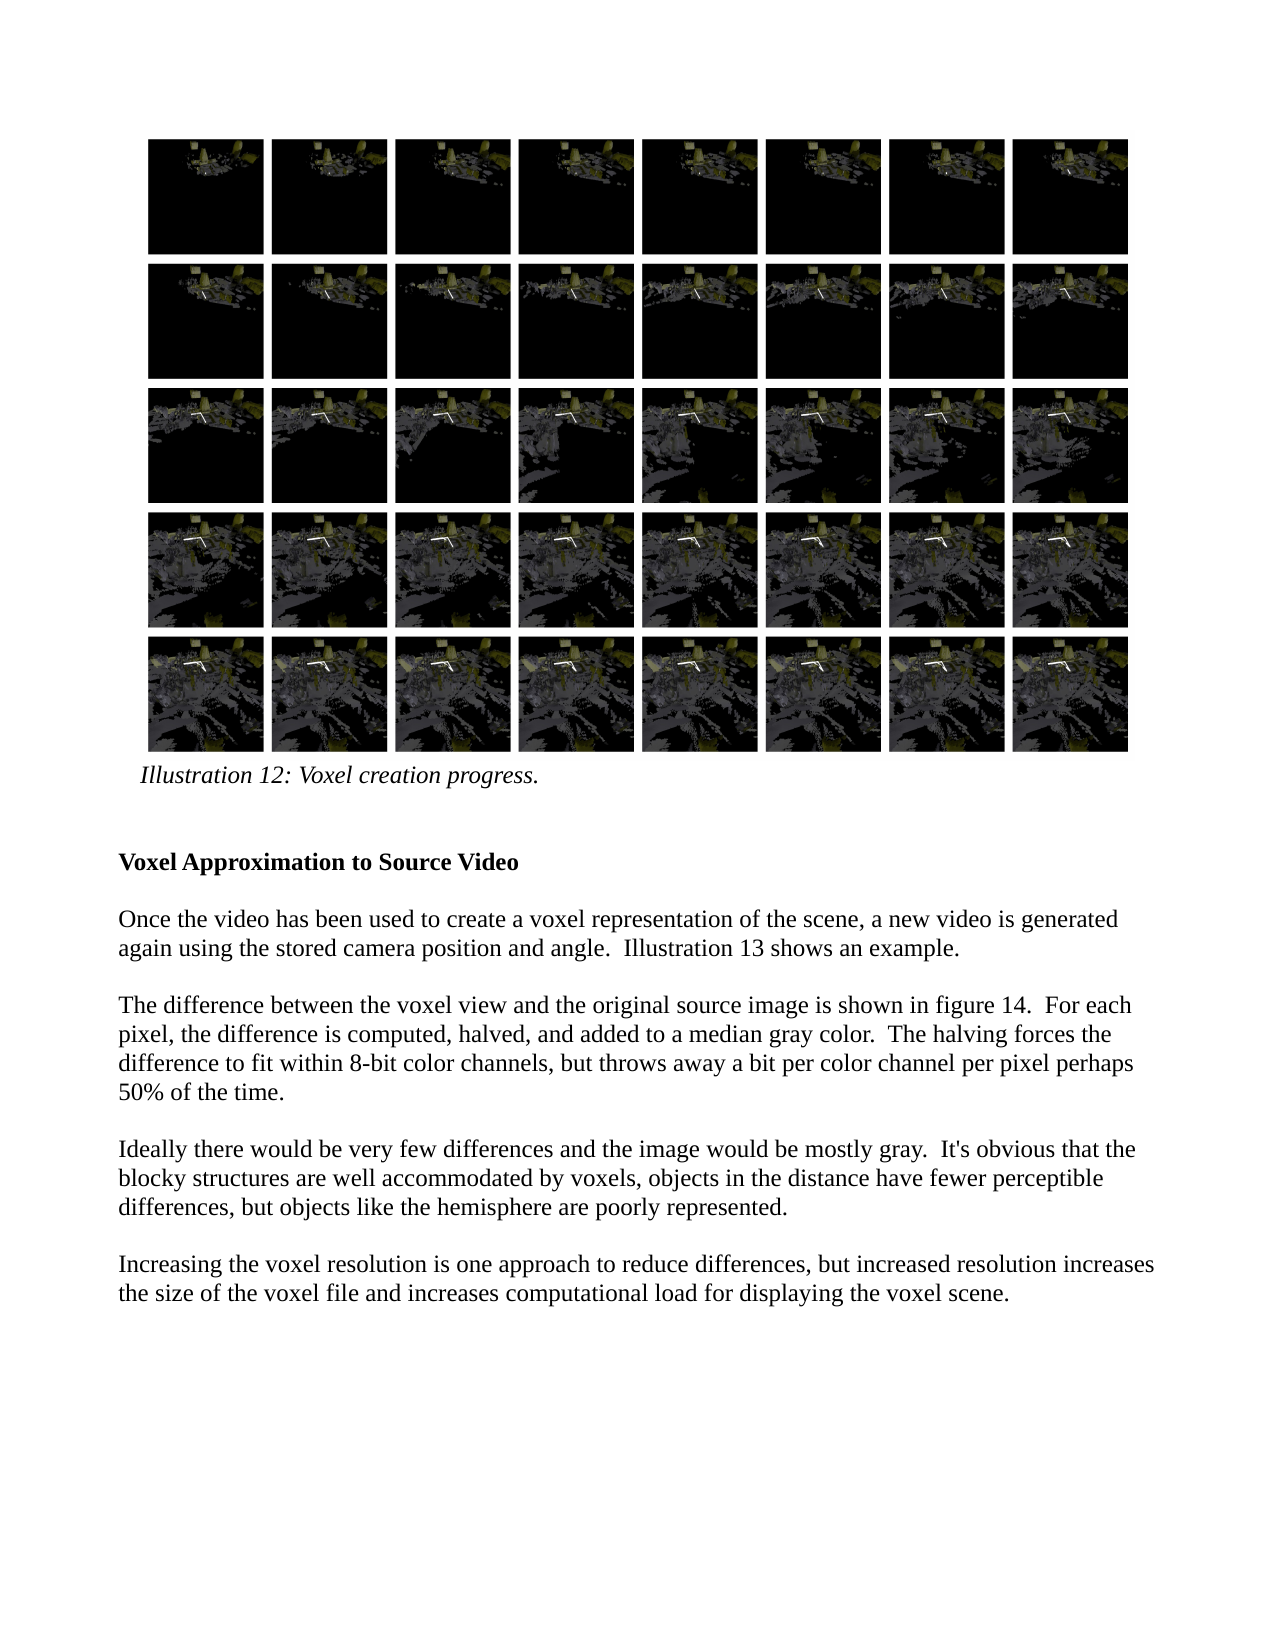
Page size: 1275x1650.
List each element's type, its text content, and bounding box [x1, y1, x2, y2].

text The difference between the voxel view and the original source image is shown in figure 14. For each pixel, the difference is computed, halved, and added to a median gray color. The halving forces the difference to fit within 8-bit color channels, but throws away a bit per color channel per pixel perhaps 50% of the time. [118, 991, 1157, 1106]
text Voxel Approximation to Source Video [118, 847, 1157, 876]
text Once the video has been used to create a voxel representation of the scene, a new video is generated again using the stored camera position and angle. Illustration 13 shows an example. [118, 904, 1157, 962]
text Ideally there would be very few differences and the image would be mostly gray. It's obvious that the blocky structures are well accommodated by voxels, objects in the distance have fewer perceptible differences, but objects like the hemisphere are poorly represented. [118, 1134, 1157, 1221]
text Illustration 12: Voxel creation progress. [140, 761, 1135, 789]
text Increasing the voxel resolution is one approach to reduce differences, but increased resolution increases the size of the voxel file and increases computational load for displaying the voxel scene. [118, 1249, 1157, 1307]
